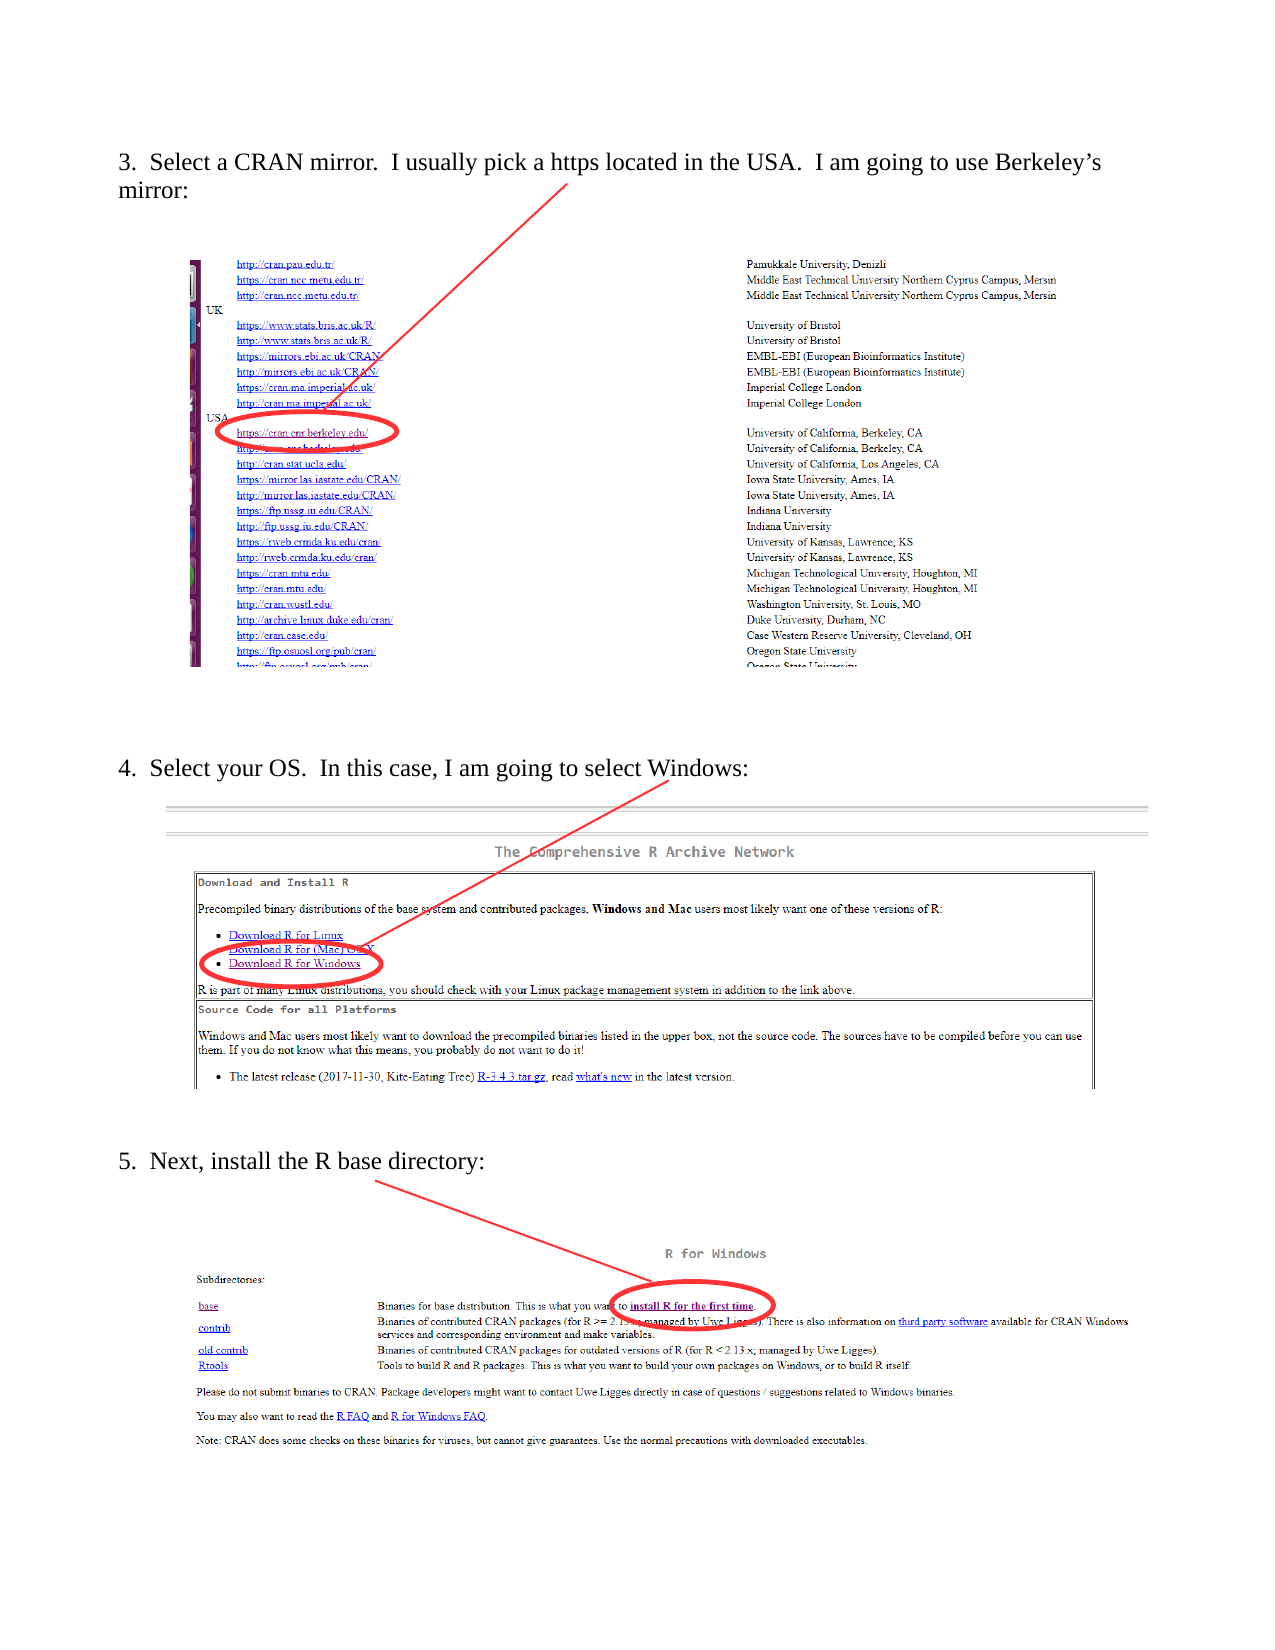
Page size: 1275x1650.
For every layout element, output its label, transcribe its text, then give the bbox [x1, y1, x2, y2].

picture [738, 260, 1051, 667]
picture [1082, 806, 1149, 902]
text 4. Select your OS. In this case, I am going to select Windows: [118, 753, 1157, 782]
text 3. Select a CRAN mirror. I usually pick a https located in the USA. I am going to use Berkeley’s mirror: [118, 147, 1157, 204]
text 5. Next, install the R base directory: [118, 1146, 1157, 1175]
